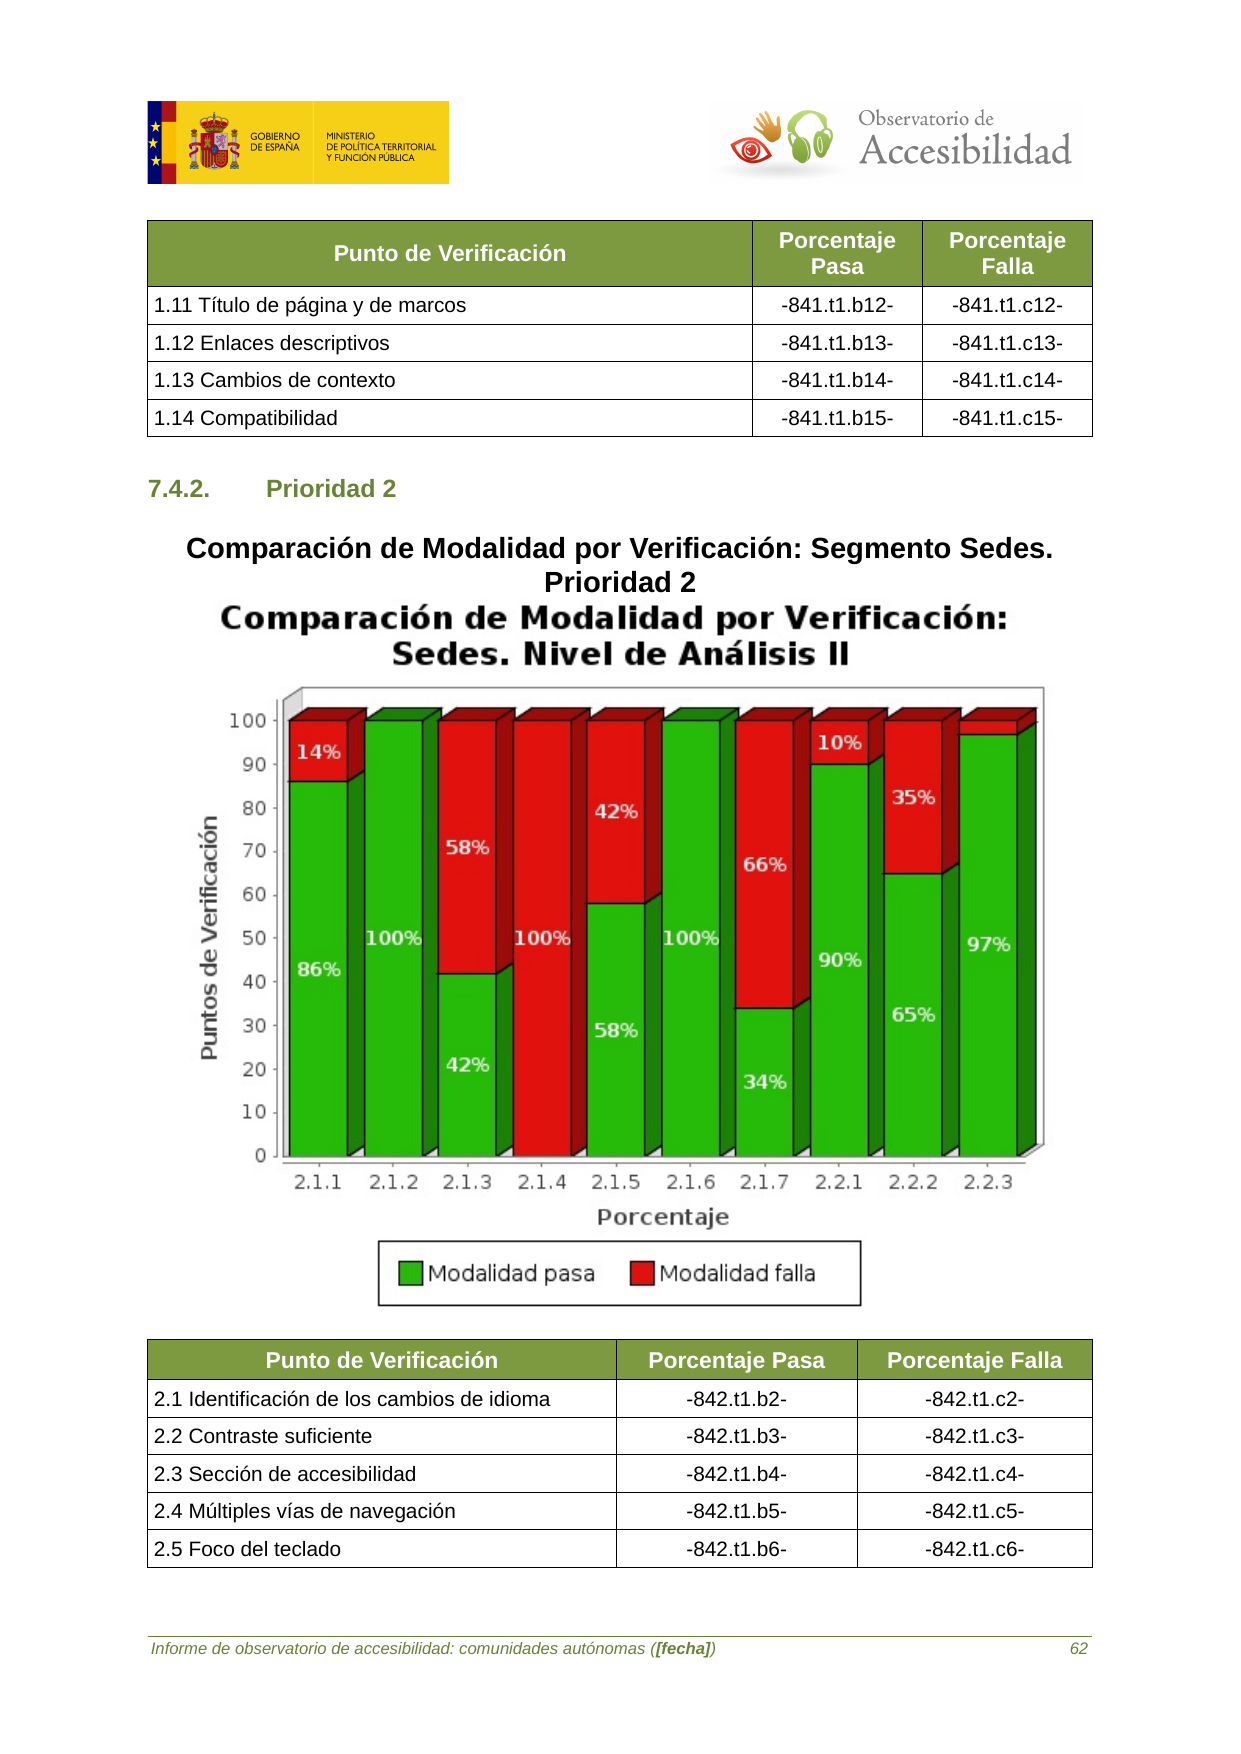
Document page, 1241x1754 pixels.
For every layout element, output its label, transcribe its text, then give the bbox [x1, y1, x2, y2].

table_cell 2.3 Sección de accesibilidad [148, 1455, 616, 1492]
table_header Porcentaje Falla [858, 1340, 1092, 1379]
table_cell -842.t1.c5- [858, 1493, 1092, 1529]
subtitle Prioridad 2 [148, 474, 1092, 503]
picture [178, 598, 1062, 1308]
table_cell -842.t1.c4- [858, 1455, 1092, 1492]
table_cell -841.t1.b14- [753, 362, 922, 398]
table_cell -842.t1.b2- [617, 1380, 857, 1417]
table_cell -842.t1.b5- [617, 1493, 857, 1529]
table_cell 1.12 Enlaces descriptivos [148, 325, 752, 361]
text Comparación de Modalidad por Verificación: Segmento Sedes. Prioridad 2 [148, 531, 1092, 598]
table_header Porcentaje Pasa [617, 1340, 857, 1379]
table_cell -842.t1.b3- [617, 1418, 857, 1454]
table_cell 2.4 Múltiples vías de navegación [148, 1493, 616, 1529]
table_cell -842.t1.c6- [858, 1530, 1092, 1567]
table_header Porcentaje Falla [923, 221, 1092, 286]
table_header Porcentaje Pasa [753, 221, 922, 286]
table_cell -841.t1.c13- [923, 325, 1092, 361]
table_cell -842.t1.b4- [617, 1455, 857, 1492]
table_cell -841.t1.c14- [923, 362, 1092, 398]
table_cell 2.1 Identificación de los cambios de idioma [148, 1380, 616, 1417]
table_cell -842.t1.b6- [617, 1530, 857, 1567]
table_cell -841.t1.b12- [753, 287, 922, 323]
table_cell -842.t1.c3- [858, 1418, 1092, 1454]
table_cell 1.14 Compatibilidad [148, 400, 752, 436]
table_cell -841.t1.b13- [753, 325, 922, 361]
table_cell -841.t1.b15- [753, 400, 922, 436]
table_header Punto de Verificación [148, 221, 752, 286]
table_cell -842.t1.c2- [858, 1380, 1092, 1417]
picture [147, 101, 450, 184]
table_cell 2.5 Foco del teclado [148, 1530, 616, 1567]
table_cell 1.13 Cambios de contexto [148, 362, 752, 398]
table_cell 1.11 Título de página y de marcos [148, 287, 752, 323]
table_cell -841.t1.c12- [923, 287, 1092, 323]
table_cell 2.2 Contraste suficiente [148, 1418, 616, 1454]
table_cell -841.t1.c15- [923, 400, 1092, 436]
table_header Punto de Verificación [148, 1340, 616, 1379]
picture [710, 101, 1086, 184]
